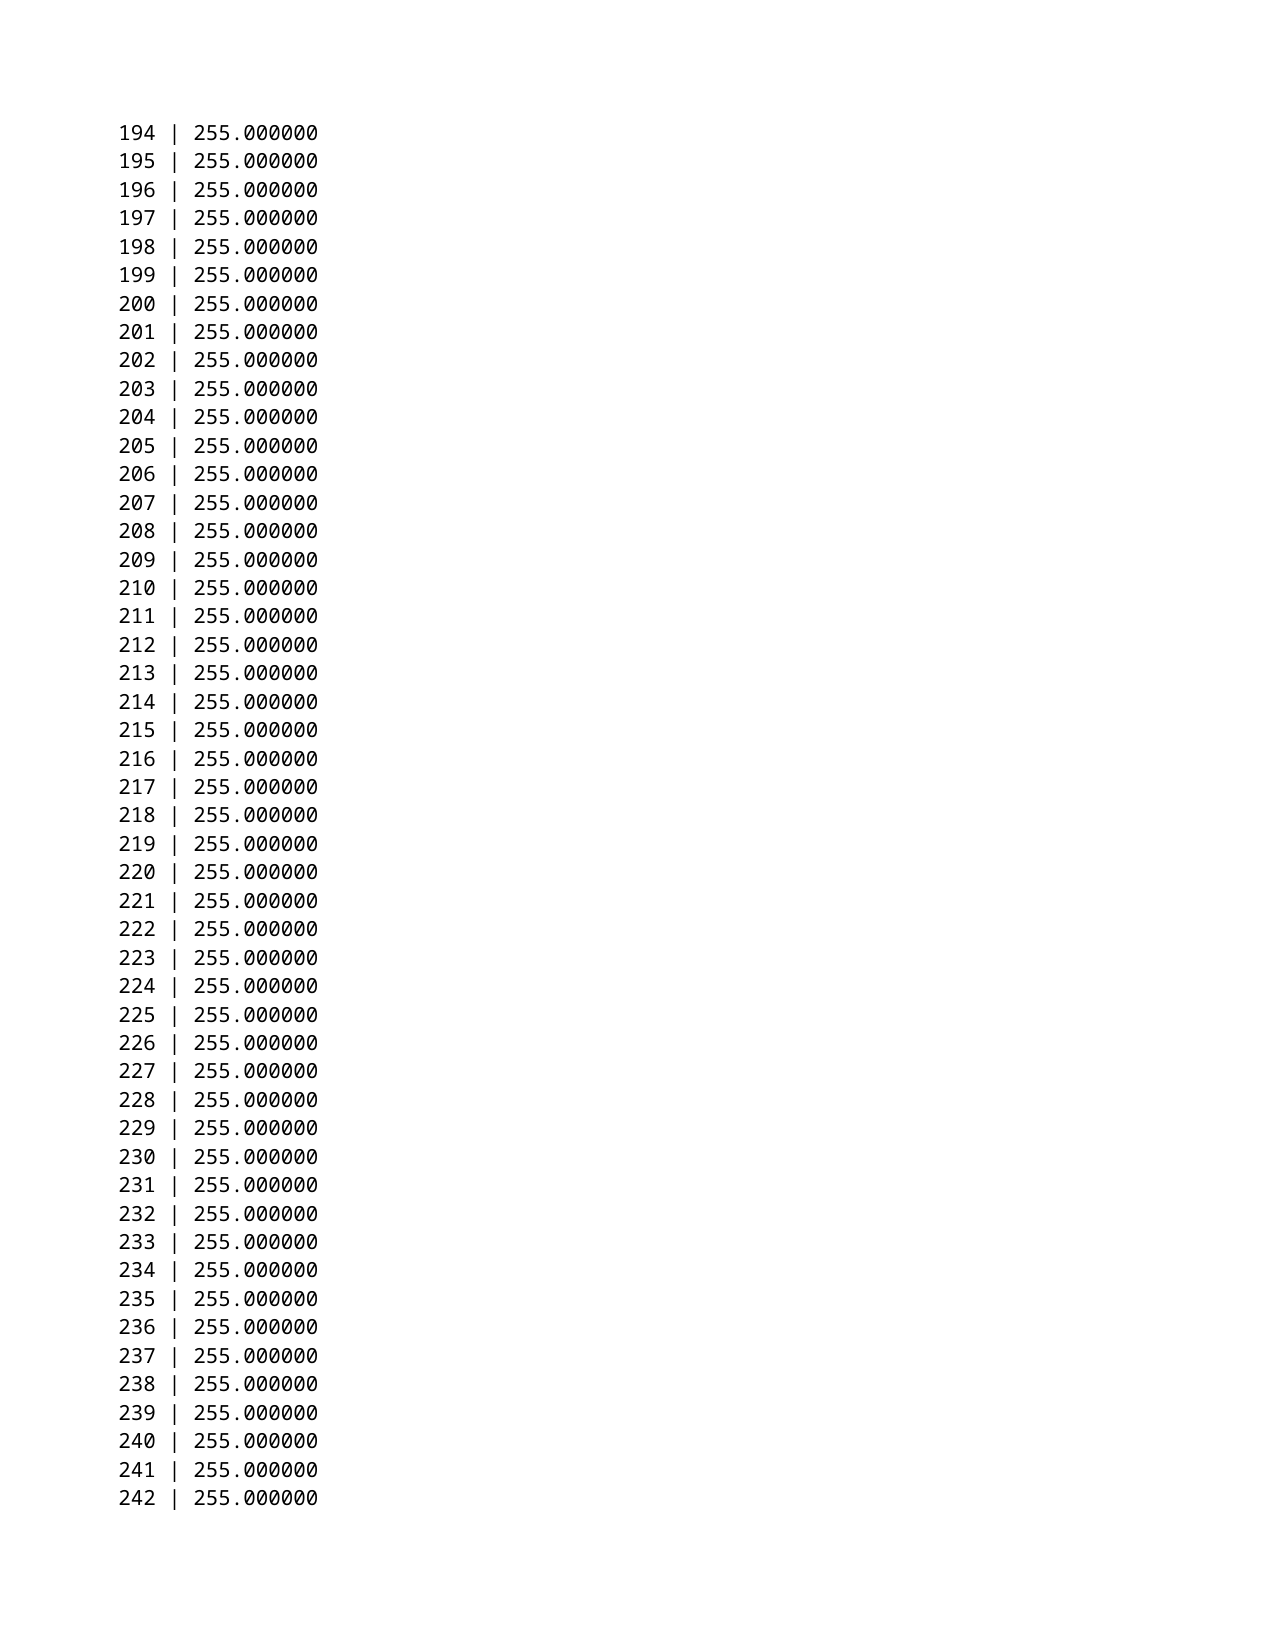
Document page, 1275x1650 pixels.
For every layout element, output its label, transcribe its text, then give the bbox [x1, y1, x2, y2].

text 225 | 255.000000 [118, 1000, 1157, 1028]
text 217 | 255.000000 [118, 772, 1157, 801]
text 212 | 255.000000 [118, 630, 1157, 658]
text 238 | 255.000000 [118, 1369, 1157, 1398]
text 241 | 255.000000 [118, 1455, 1157, 1483]
text 209 | 255.000000 [118, 545, 1157, 573]
text 204 | 255.000000 [118, 402, 1157, 431]
text 233 | 255.000000 [118, 1227, 1157, 1256]
text 210 | 255.000000 [118, 573, 1157, 602]
text 205 | 255.000000 [118, 431, 1157, 459]
text 234 | 255.000000 [118, 1256, 1157, 1284]
text 228 | 255.000000 [118, 1085, 1157, 1113]
text 202 | 255.000000 [118, 346, 1157, 374]
text 223 | 255.000000 [118, 943, 1157, 971]
text 239 | 255.000000 [118, 1398, 1157, 1426]
text 232 | 255.000000 [118, 1199, 1157, 1227]
text 227 | 255.000000 [118, 1057, 1157, 1085]
text 195 | 255.000000 [118, 147, 1157, 175]
text 218 | 255.000000 [118, 801, 1157, 829]
text 197 | 255.000000 [118, 203, 1157, 232]
text 201 | 255.000000 [118, 317, 1157, 346]
text 231 | 255.000000 [118, 1170, 1157, 1199]
text 207 | 255.000000 [118, 488, 1157, 516]
text 220 | 255.000000 [118, 857, 1157, 886]
text 224 | 255.000000 [118, 971, 1157, 1000]
text 198 | 255.000000 [118, 232, 1157, 260]
text 235 | 255.000000 [118, 1284, 1157, 1312]
text 216 | 255.000000 [118, 744, 1157, 772]
text 200 | 255.000000 [118, 289, 1157, 317]
text 213 | 255.000000 [118, 658, 1157, 687]
text 237 | 255.000000 [118, 1341, 1157, 1369]
text 221 | 255.000000 [118, 886, 1157, 914]
text 236 | 255.000000 [118, 1312, 1157, 1341]
text 222 | 255.000000 [118, 914, 1157, 943]
text 242 | 255.000000 [118, 1483, 1157, 1512]
text 206 | 255.000000 [118, 459, 1157, 488]
text 219 | 255.000000 [118, 829, 1157, 857]
text 211 | 255.000000 [118, 602, 1157, 630]
text 229 | 255.000000 [118, 1113, 1157, 1142]
text 203 | 255.000000 [118, 374, 1157, 402]
text 214 | 255.000000 [118, 687, 1157, 715]
text 194 | 255.000000 [118, 118, 1157, 147]
text 208 | 255.000000 [118, 516, 1157, 545]
text 230 | 255.000000 [118, 1142, 1157, 1170]
text 226 | 255.000000 [118, 1028, 1157, 1057]
text 199 | 255.000000 [118, 260, 1157, 289]
text 215 | 255.000000 [118, 715, 1157, 744]
text 196 | 255.000000 [118, 175, 1157, 203]
text 240 | 255.000000 [118, 1426, 1157, 1455]
